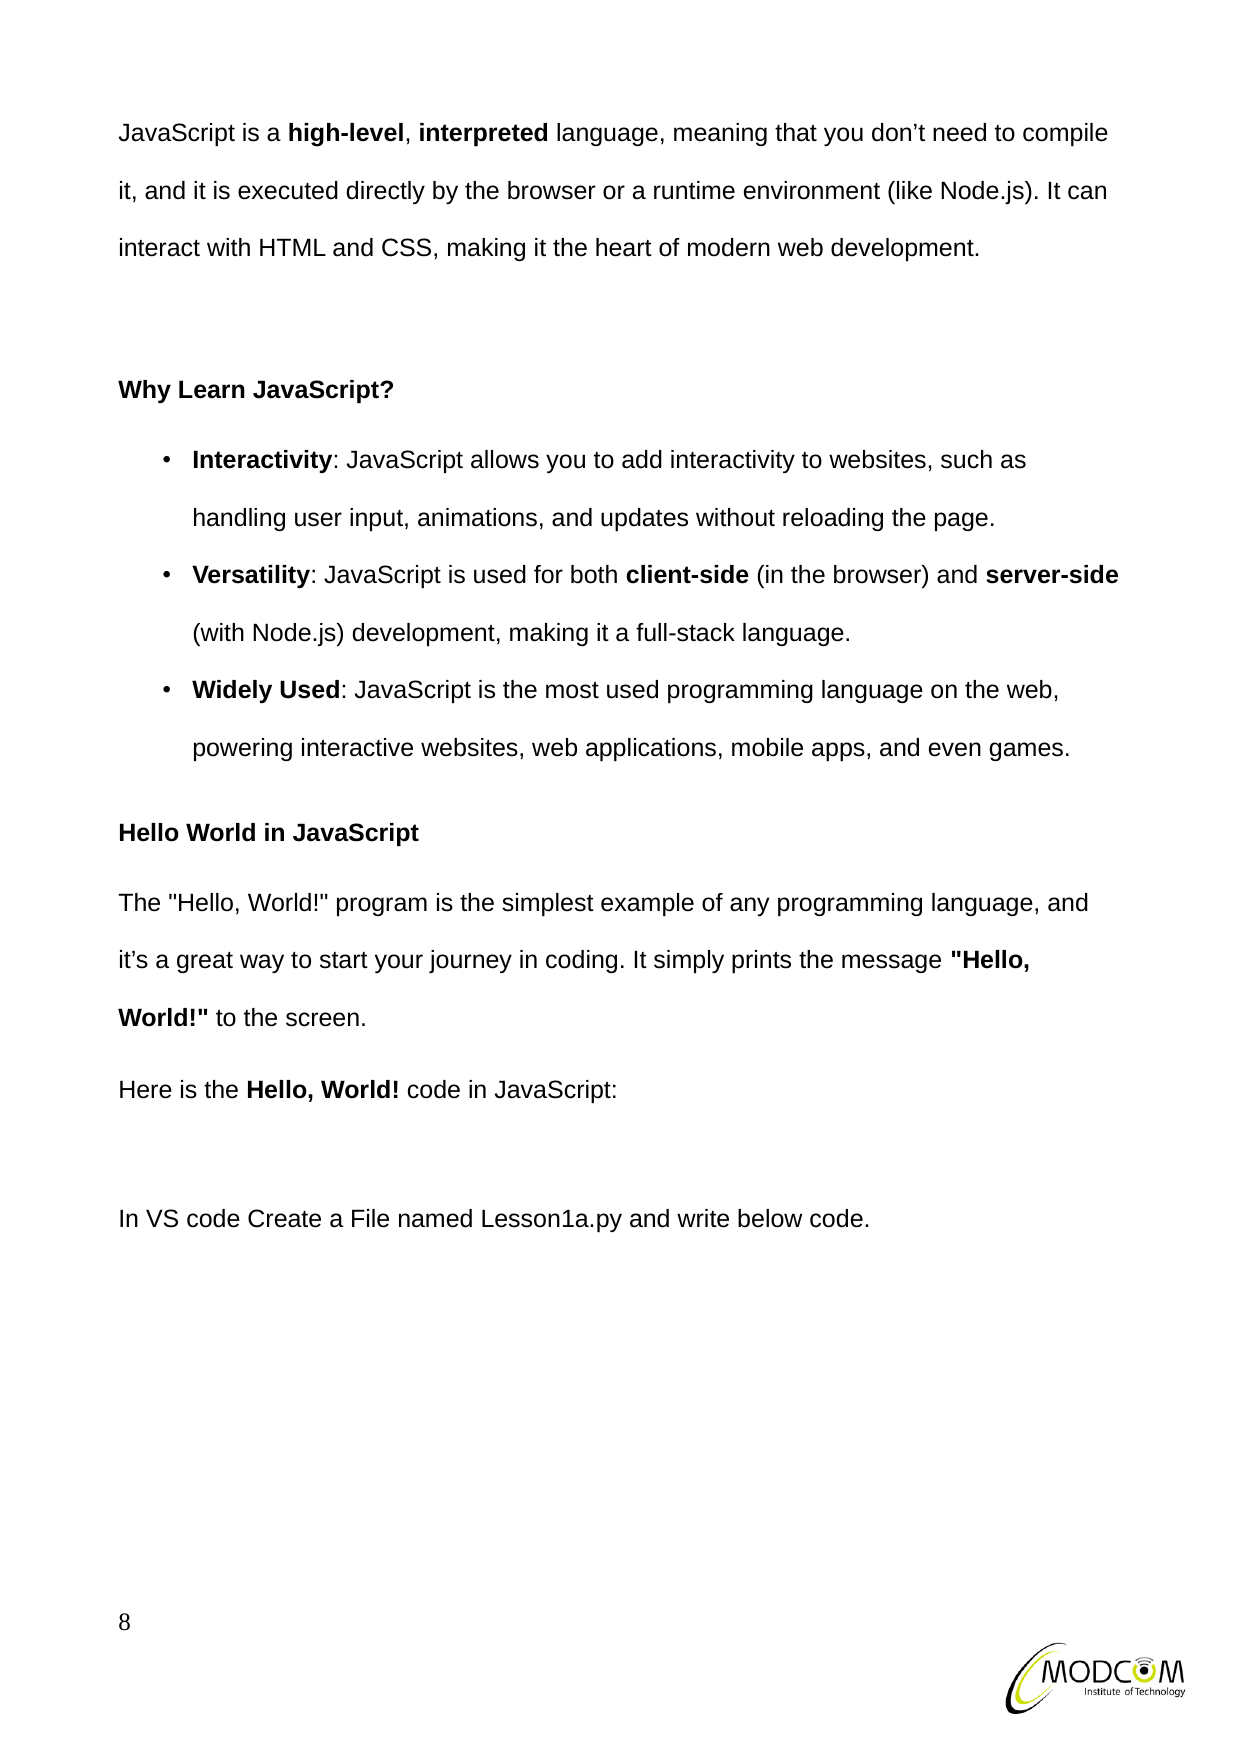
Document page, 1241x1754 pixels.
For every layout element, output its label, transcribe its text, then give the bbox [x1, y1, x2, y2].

subtitle Hello World in JavaScript [118, 818, 1122, 846]
list Versatility: JavaScript is used for both client-side (in the browser) and server-side (with Node.js) development, making it a full-stack language. [162, 560, 1122, 647]
list Widely Used: JavaScript is the most used programming language on the web, powering interactive websites, web applications, mobile apps, and even games. [162, 675, 1122, 762]
list Interactivity: JavaScript allows you to add interactivity to websites, such as handling user input, animations, and updates without reloading the page. [162, 445, 1122, 532]
picture [997, 1626, 1191, 1718]
text In VS code Create a File named Lesson1a.py and write below code. [118, 1204, 1122, 1233]
text The "Hello, World!" program is the simplest example of any programming language, and it’s a great way to start your journey in coding. It simply prints the message "Hello, World!" to the screen. [118, 888, 1122, 1031]
text JavaScript is a high-level, interpreted language, meaning that you don’t need to compile it, and it is executed directly by the browser or a runtime environment (like Node.js). It can interact with HTML and CSS, making it the heart of modern web development. [118, 118, 1122, 262]
subtitle Why Learn JavaScript? [118, 375, 1122, 404]
text Here is the Hello, World! code in JavaScript: [118, 1075, 1122, 1103]
